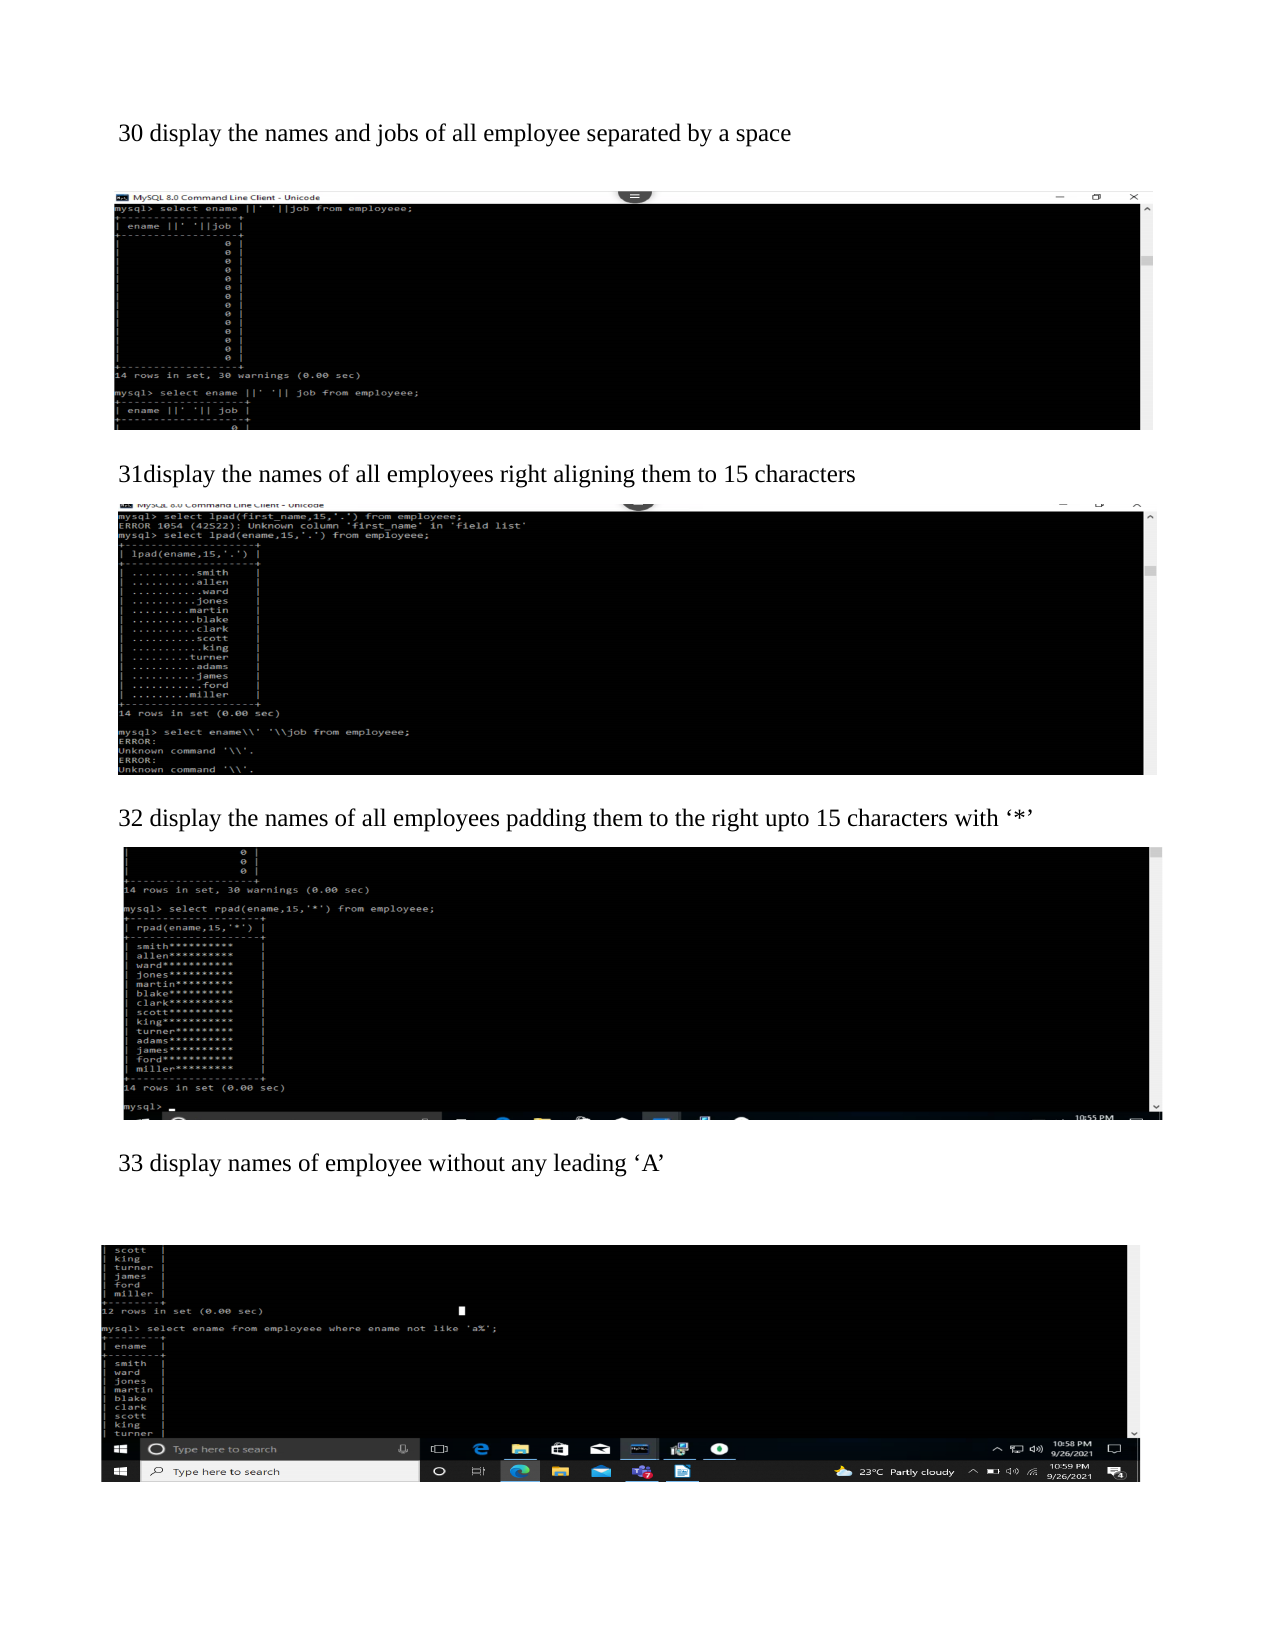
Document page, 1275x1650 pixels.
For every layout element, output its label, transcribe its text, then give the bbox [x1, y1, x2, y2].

text 31display the names of all employees right aligning them to 15 characters [118, 459, 1157, 487]
picture [114, 191, 1153, 430]
picture [101, 1245, 1141, 1482]
text 32 display the names of all employees padding them to the right upto 15 characters with ‘*’ [118, 803, 1157, 832]
text 30 display the names and jobs of all employee separated by a space [118, 118, 1157, 147]
picture [118, 504, 1157, 775]
text 33 display names of employee without any leading ‘A’ [118, 1148, 1157, 1177]
picture [123, 847, 1163, 1120]
